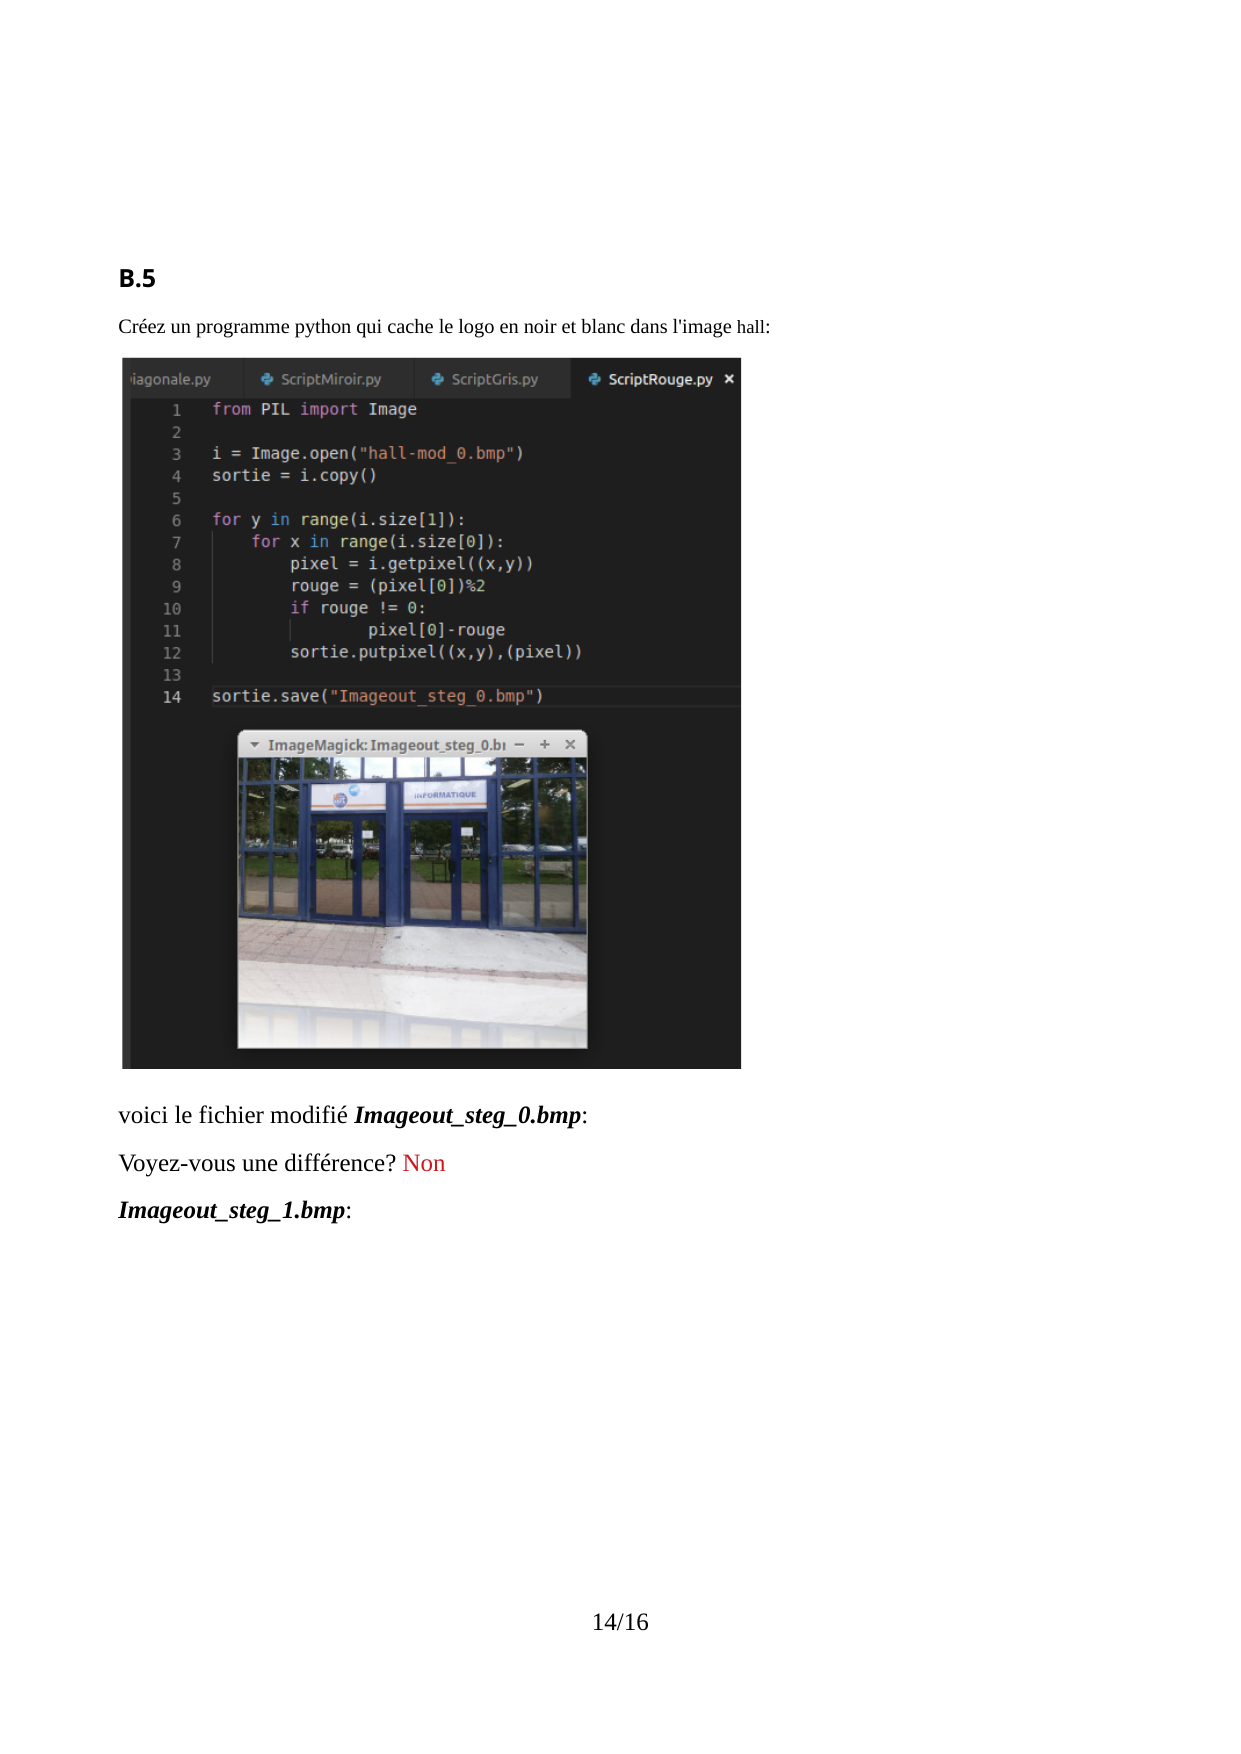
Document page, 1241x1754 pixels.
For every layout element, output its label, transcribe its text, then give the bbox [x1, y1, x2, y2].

picture [536, 356, 742, 1069]
text voici le fichier modifié Imageout_steg_0.bmp: [118, 1100, 1122, 1129]
text Imageout_steg_1.bmp: [118, 1196, 1122, 1224]
text Créez un programme python qui cache le logo en noir et blanc dans l'image hall: [118, 315, 1122, 338]
text Voyez-vous une différence? Non [118, 1148, 1122, 1177]
text B.5 [118, 261, 1122, 295]
